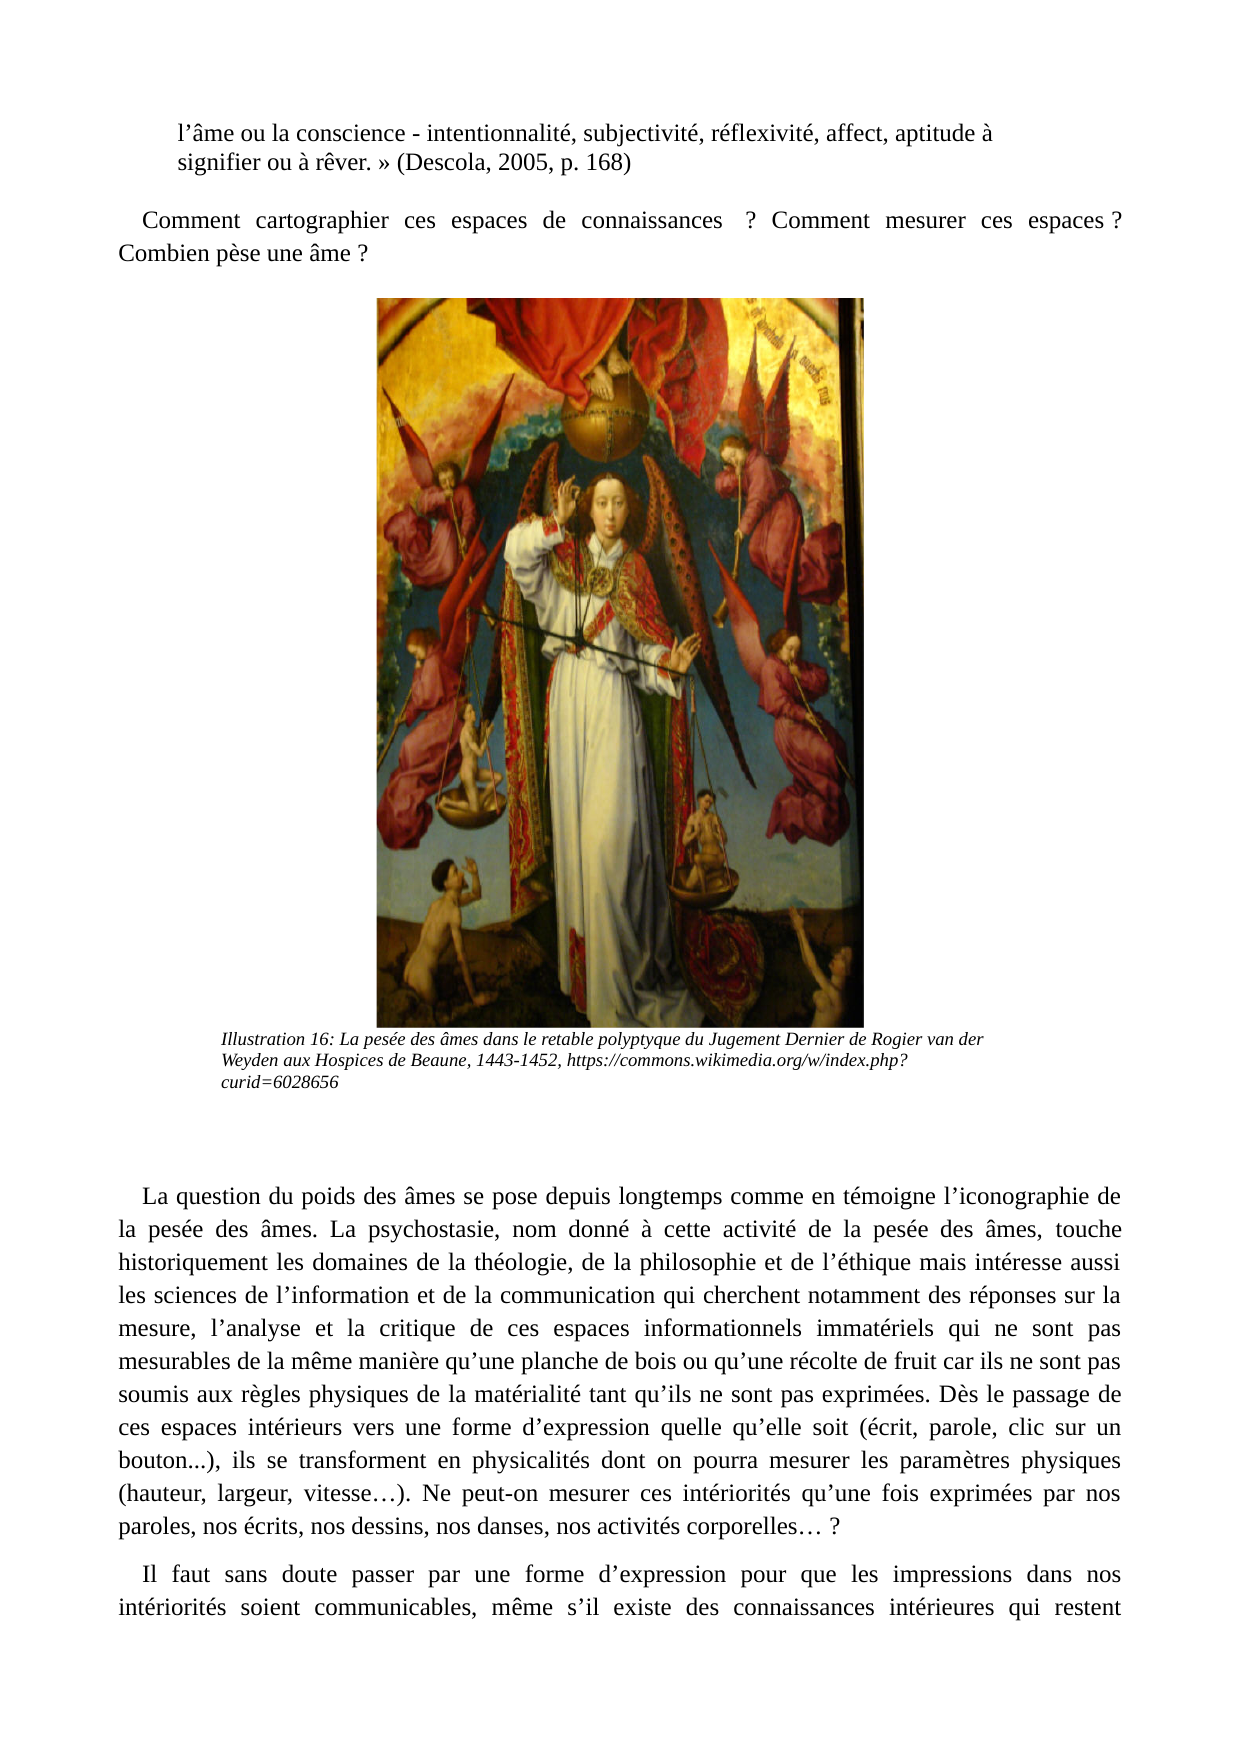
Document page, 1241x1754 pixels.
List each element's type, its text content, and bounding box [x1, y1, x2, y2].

text La question du poids des âmes se pose depuis longtemps comme en témoigne l’iconographie de la pesée des âmes. La psychostasie, nom donné à cette activité de la pesée des âmes, touche historiquement les domaines de la théologie, de la philosophie et de l’éthique mais intéresse aussi les sciences de l’information et de la communication qui cherchent notamment des réponses sur la mesure, l’analyse et la critique de ces espaces informationnels immatériels qui ne sont pas mesurables de la même manière qu’une planche de bois ou qu’une récolte de fruit car ils ne sont pas soumis aux règles physiques de la matérialité tant qu’ils ne sont pas exprimées. Dès le passage de ces espaces intérieurs vers une forme d’expression quelle qu’elle soit (écrit, parole, clic sur un bouton...), ils se transforment en physicalités dont on pourra mesurer les paramètres physiques (hauteur, largeur, vitesse…). Ne peut-on mesurer ces intériorités qu’une fois exprimées par nos paroles, nos écrits, nos dessins, nos danses, nos activités corporelles… ? [118, 1181, 1122, 1540]
text Illustration 16: La pesée des âmes dans le retable polyptyque du Jugement Dernier de Rogier van der Weyden aux Hospices de Beaune, 1443-1452, https://commons.wikimedia.org/w/index.php?curid=6028656 [221, 298, 1019, 1092]
text Il faut sans doute passer par une forme d’expression pour que les impressions dans nos intériorités soient communicables, même s’il existe des connaissances intérieures qui restent [118, 1559, 1122, 1621]
text Comment cartographier ces espaces de connaissances ? Comment mesurer ces espaces ? Combien pèse une âme ? [118, 205, 1122, 267]
picture [376, 298, 864, 1028]
text l’âme ou la conscience - intentionnalité, subjectivité, réflexivité, affect, aptitude à signifier ou à rêver. » (Descola, 2005, p. 168) [177, 118, 1063, 176]
